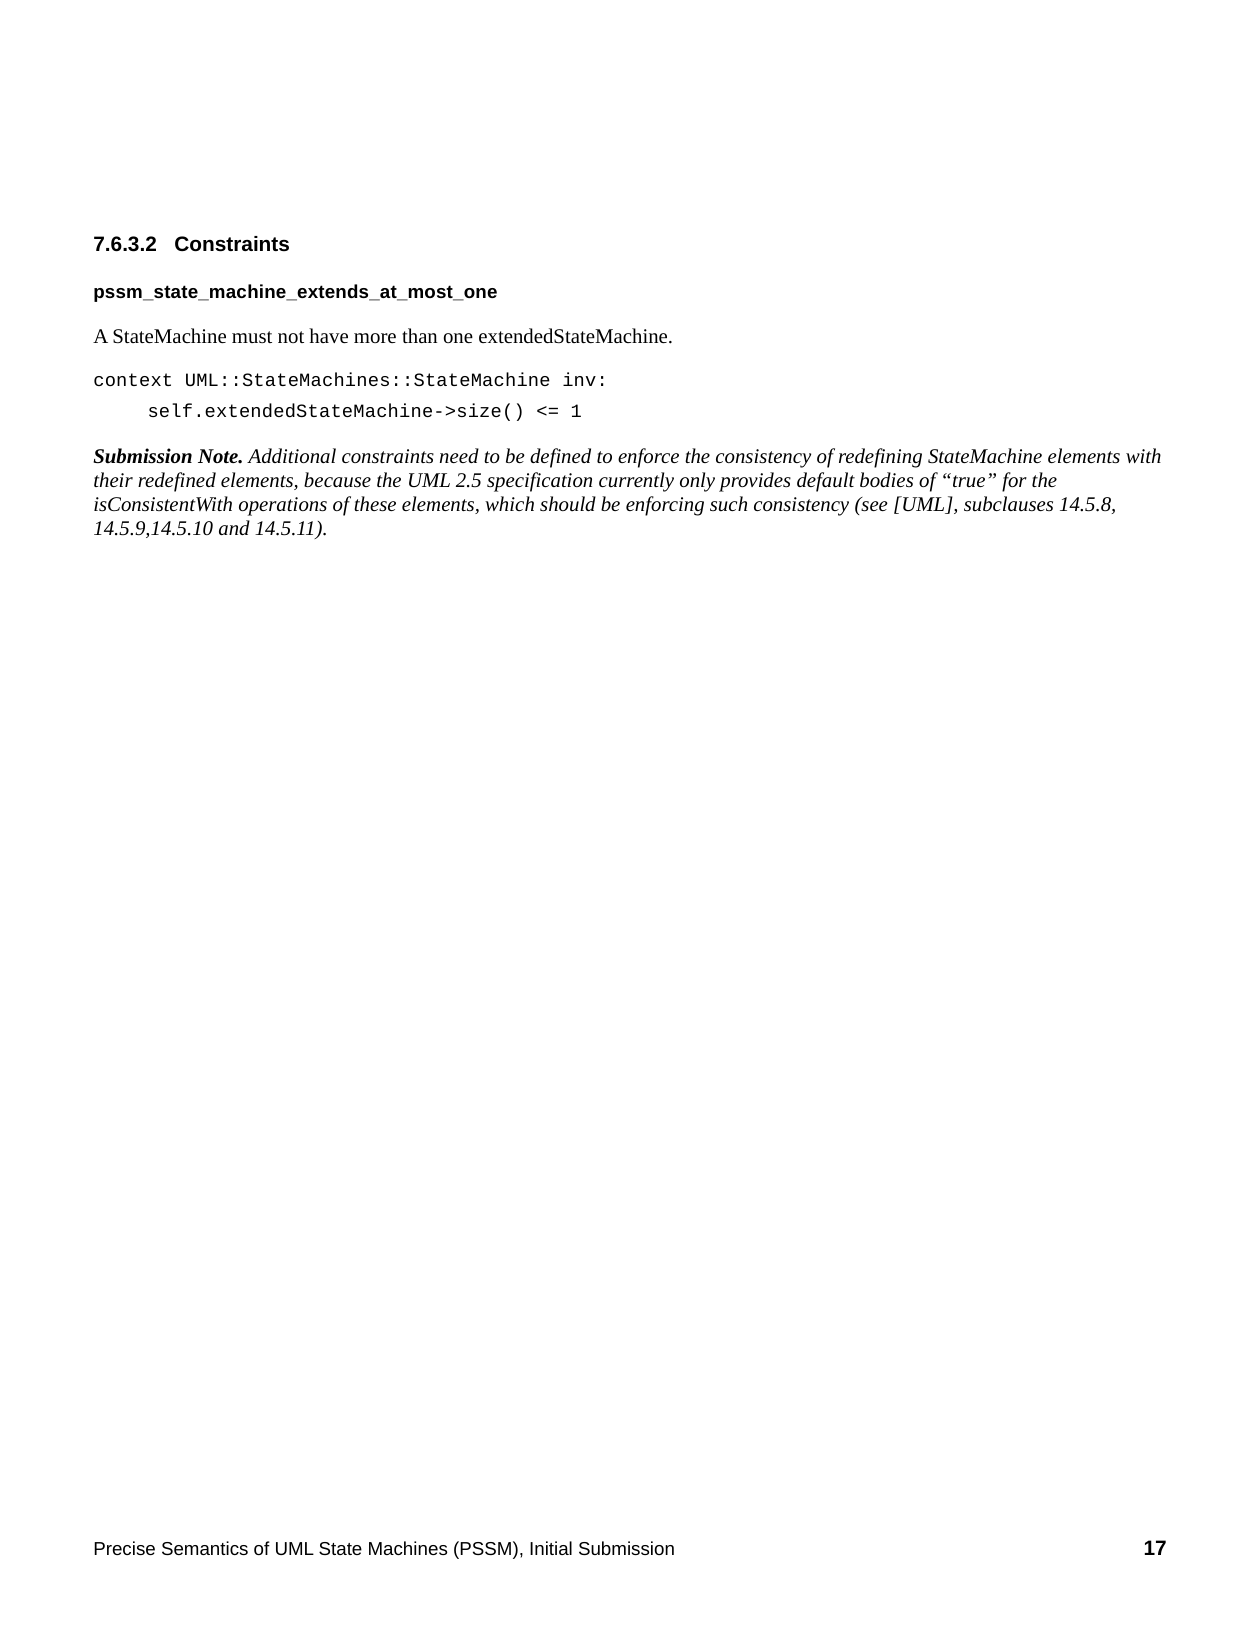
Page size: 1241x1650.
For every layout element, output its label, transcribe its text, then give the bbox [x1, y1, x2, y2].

text Submission Note. Additional constraints need to be defined to enforce the consistency of redefining StateMachine elements with their redefined elements, because the UML 2.5 specification currently only provides default bodies of “true” for the isConsistentWith operations of these elements, which should be enforcing such consistency (see [UML], subclauses 14.5.8, 14.5.9,14.5.10 and 14.5.11). [93, 444, 1164, 540]
text context UML::StateMachines::StateMachine inv: [93, 369, 1164, 392]
text A StateMachine must not have more than one extendedStateMachine. [93, 324, 1164, 348]
subtitle pssm_state_machine_extends_at_most_one [93, 281, 1164, 303]
subtitle Constraints [93, 231, 1164, 256]
text self.extendedStateMachine->size() <= 1 [93, 400, 1164, 423]
